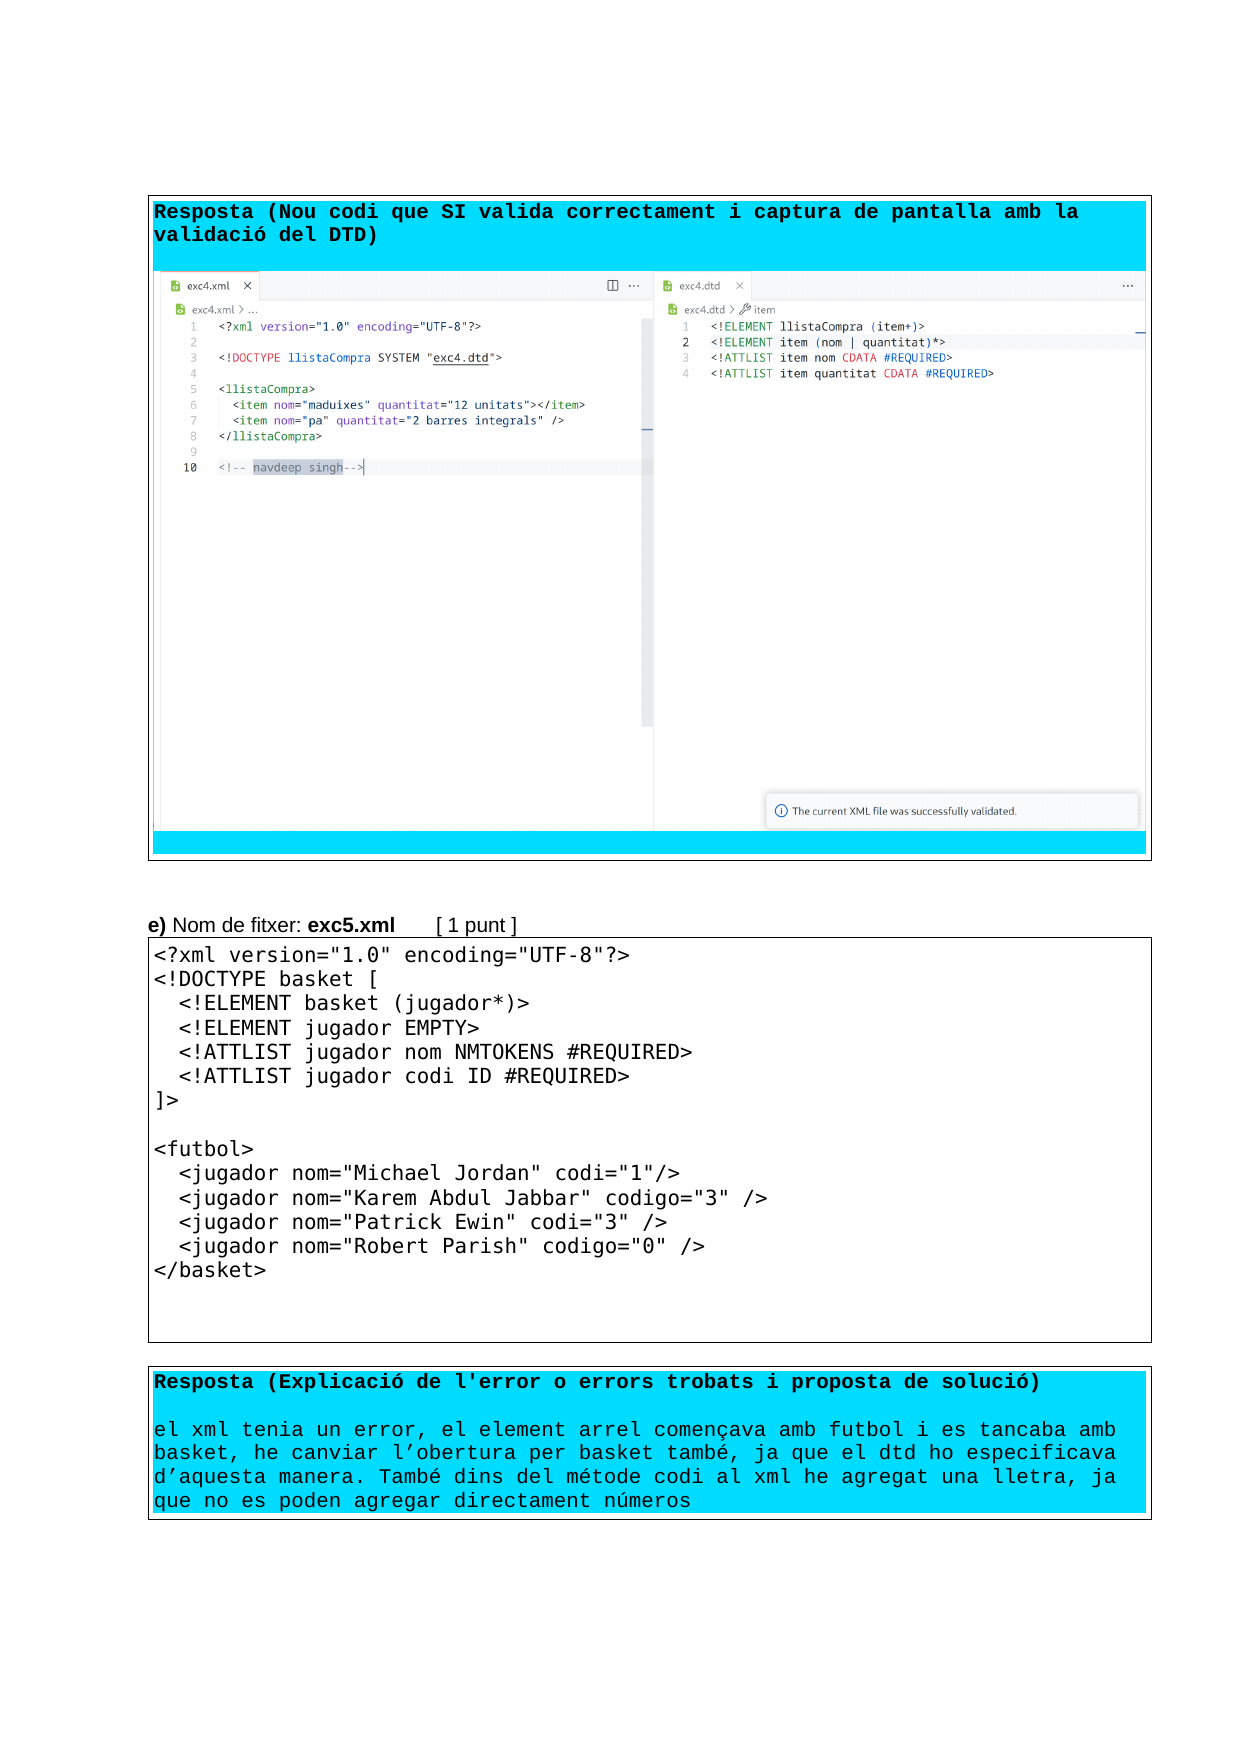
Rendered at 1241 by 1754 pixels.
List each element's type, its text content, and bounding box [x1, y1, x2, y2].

table_header Resposta (Explicació de l'error o errors trobats i proposta de solució) el xml tenia un error, el element arrel començava amb futbol i es tancaba amb basket, he canviar l’obertura per basket també, ja que el dtd ho especificava d’aquesta manera. També dins del métode codi al xml he agregat una lletra, ja que no es poden agregar directament números [149, 1367, 1151, 1519]
table_header <?xml version="1.0" encoding="UTF-8"?> <!DOCTYPE basket [ <!ELEMENT basket (jugador*)> <!ELEMENT jugador EMPTY> <!ATTLIST jugador nom NMTOKENS #REQUIRED> <!ATTLIST jugador codi ID #REQUIRED> ]> <futbol> <jugador nom="Michael Jordan" codi="1"/> <jugador nom="Karem Abdul Jabbar" codigo="3" /> <jugador nom="Patrick Ewin" codi="3" /> <jugador nom="Robert Parish" codigo="0" /> </basket> [149, 938, 1151, 1342]
table_header Resposta (Nou codi que SI valida correctament i captura de pantalla amb la validació del DTD) [149, 196, 1151, 860]
picture [153, 271, 1146, 831]
text e) Nom de fitxer: exc5.xml [ 1 punt ] [148, 913, 1151, 937]
